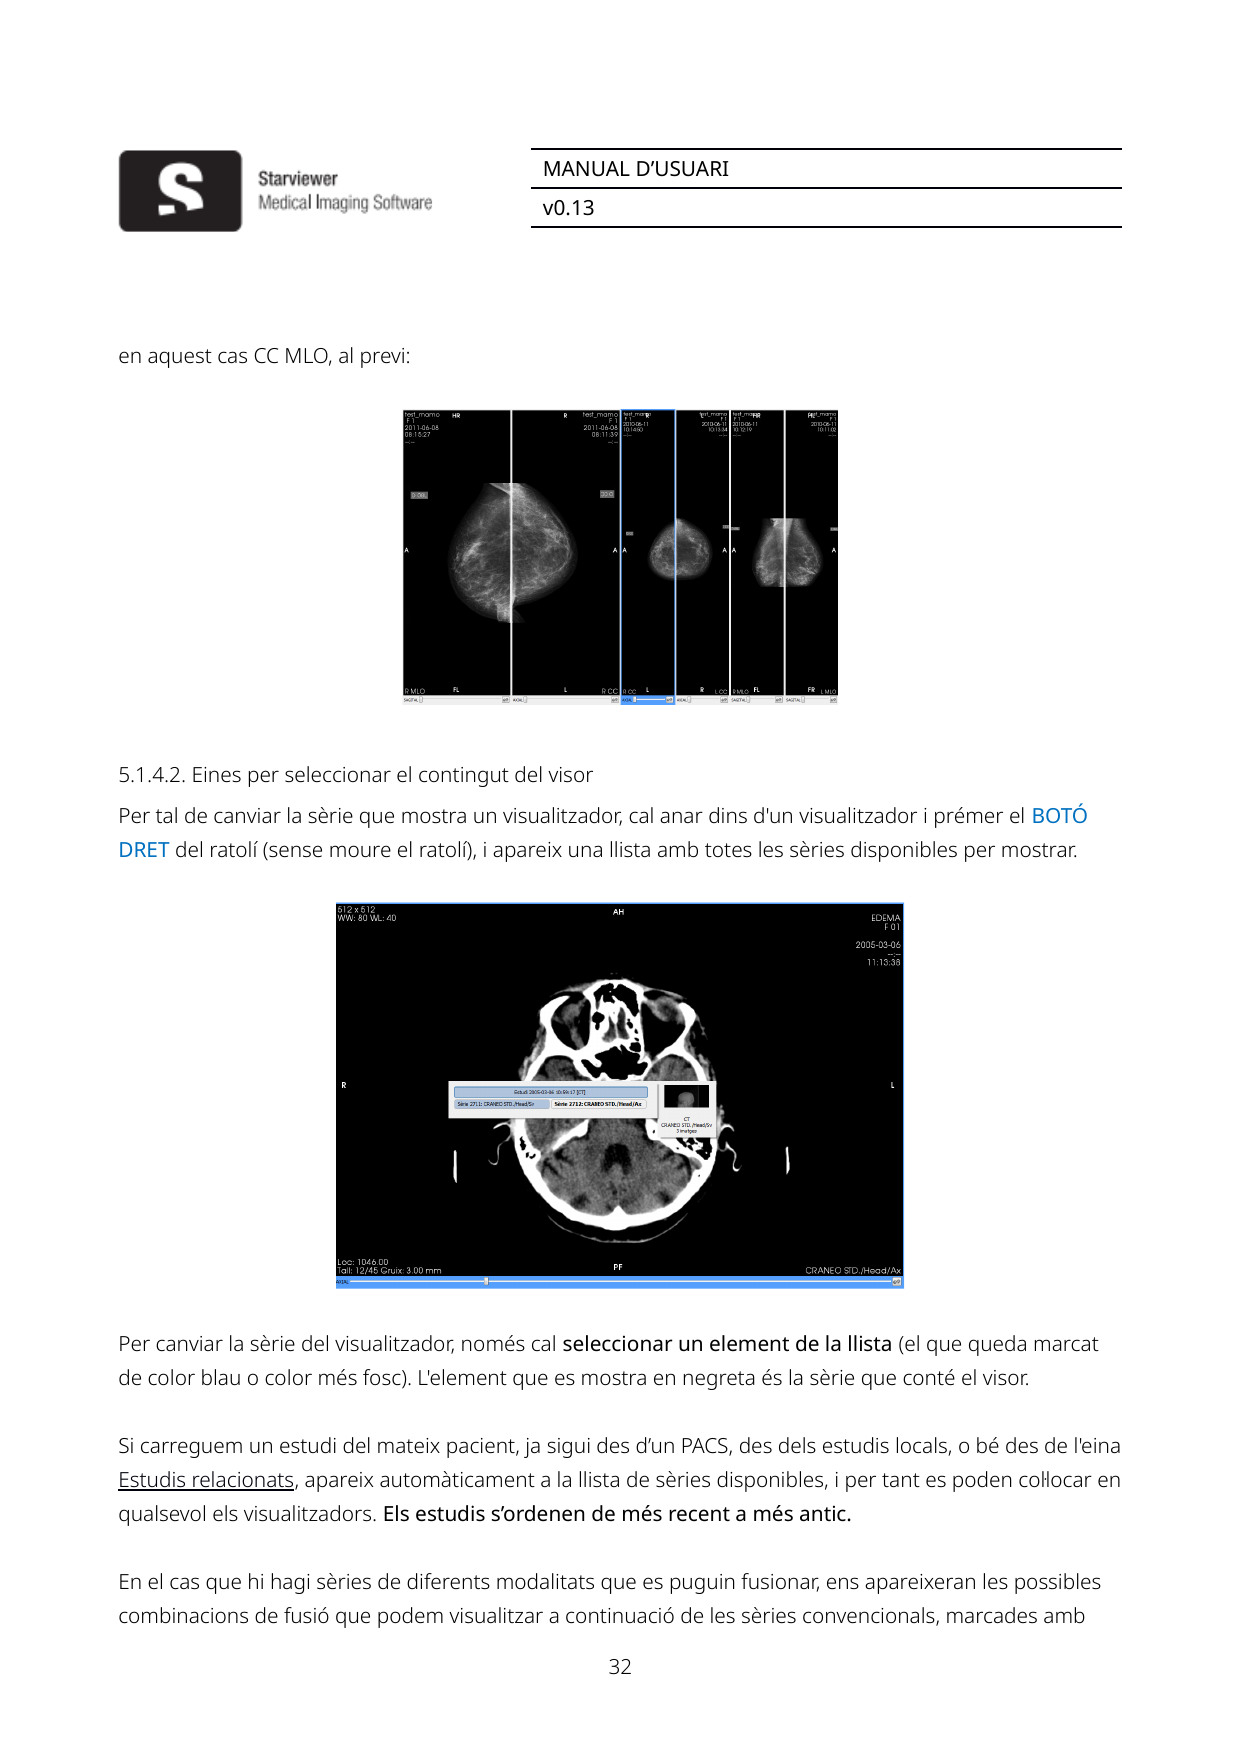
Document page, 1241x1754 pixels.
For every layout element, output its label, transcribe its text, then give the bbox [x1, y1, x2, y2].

subtitle Eines per seleccionar el contingut del visor [118, 760, 1122, 788]
text Per tal de canviar la sèrie que mostra un visualitzador, cal anar dins d'un visualitzador i prémer el botó dret del ratolí (sense moure el ratolí), i apareix una llista amb totes les sèries disponibles per mostrar. [118, 801, 1122, 863]
picture [336, 902, 905, 1289]
text Si carreguem un estudi del mateix pacient, ja sigui des d’un PACS, des dels estudis locals, o bé des de l'eina Estudis relacionats, apareix automàticament a la llista de sèries disponibles, i per tant es poden col·locar en qualsevol els visualitzadors. Els estudis s’ordenen de més recent a més antic. [118, 1431, 1122, 1527]
text En el cas que hi hagi sèries de diferents modalitats que es puguin fusionar, ens apareixeran les possibles combinacions de fusió que podem visualitzar a continuació de les sèries convencionals, marcades amb [118, 1567, 1122, 1630]
text en aquest cas CC MLO, al previ: [118, 341, 1122, 370]
text Per canviar la sèrie del visualitzador, només cal seleccionar un element de la llista (el que queda marcat de color blau o color més fosc). L'element que es mostra en negreta és la sèrie que conté el visor. [118, 1329, 1122, 1391]
picture [402, 409, 838, 705]
